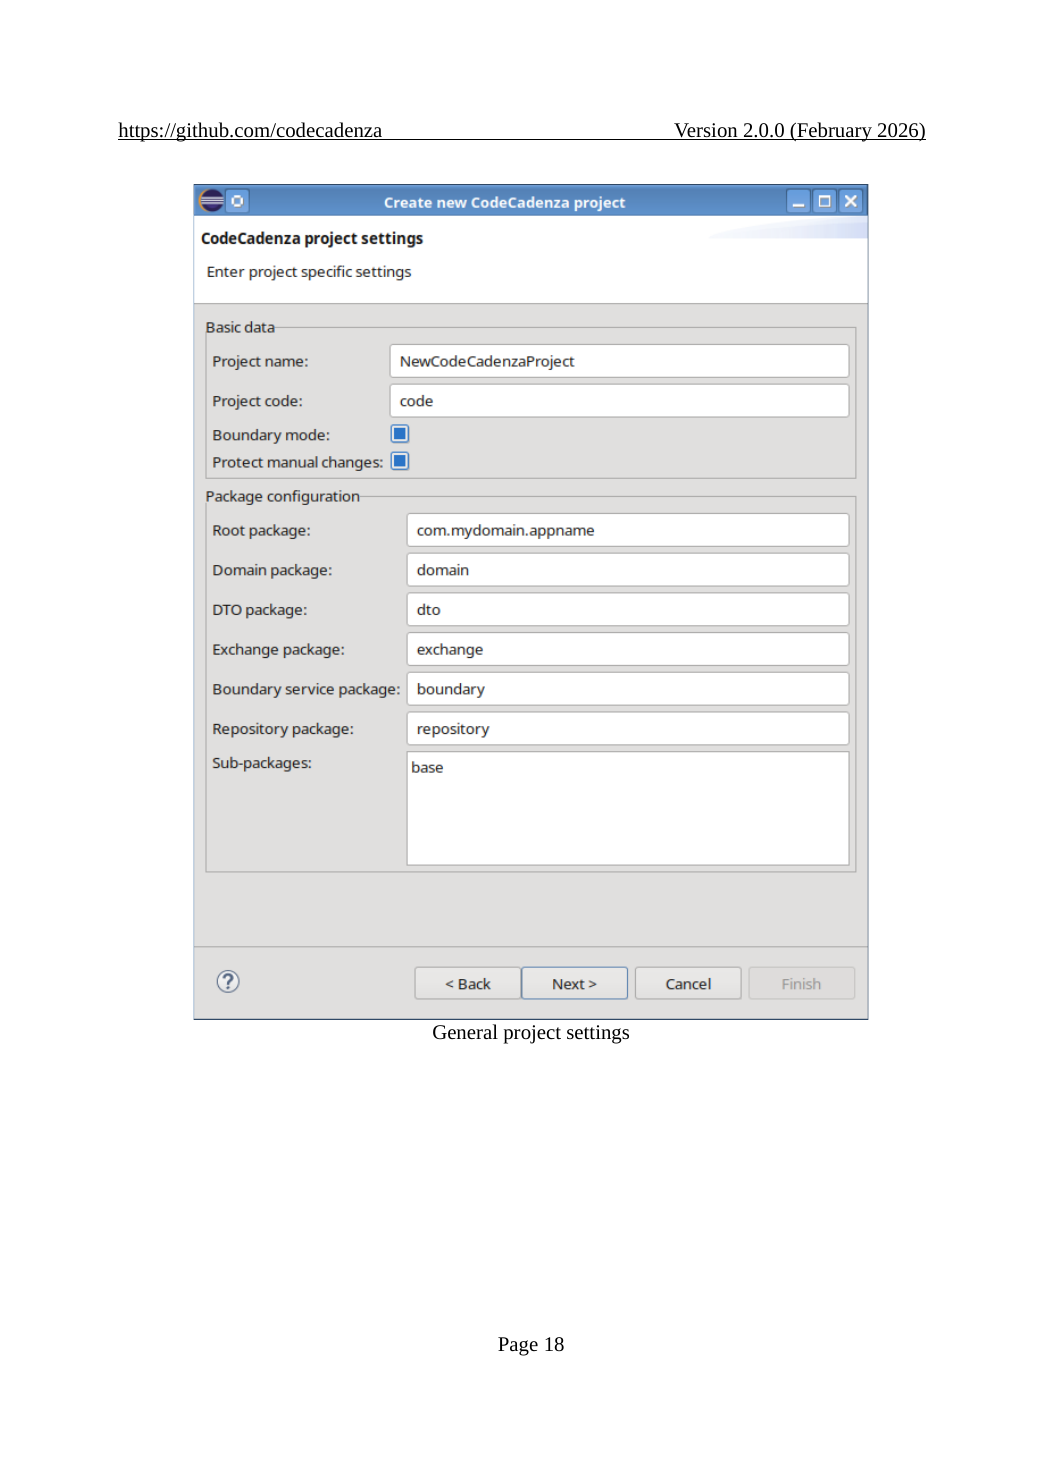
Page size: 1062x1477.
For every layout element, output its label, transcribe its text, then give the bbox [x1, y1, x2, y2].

text General project settings [193, 1020, 868, 1044]
picture [193, 184, 869, 1020]
